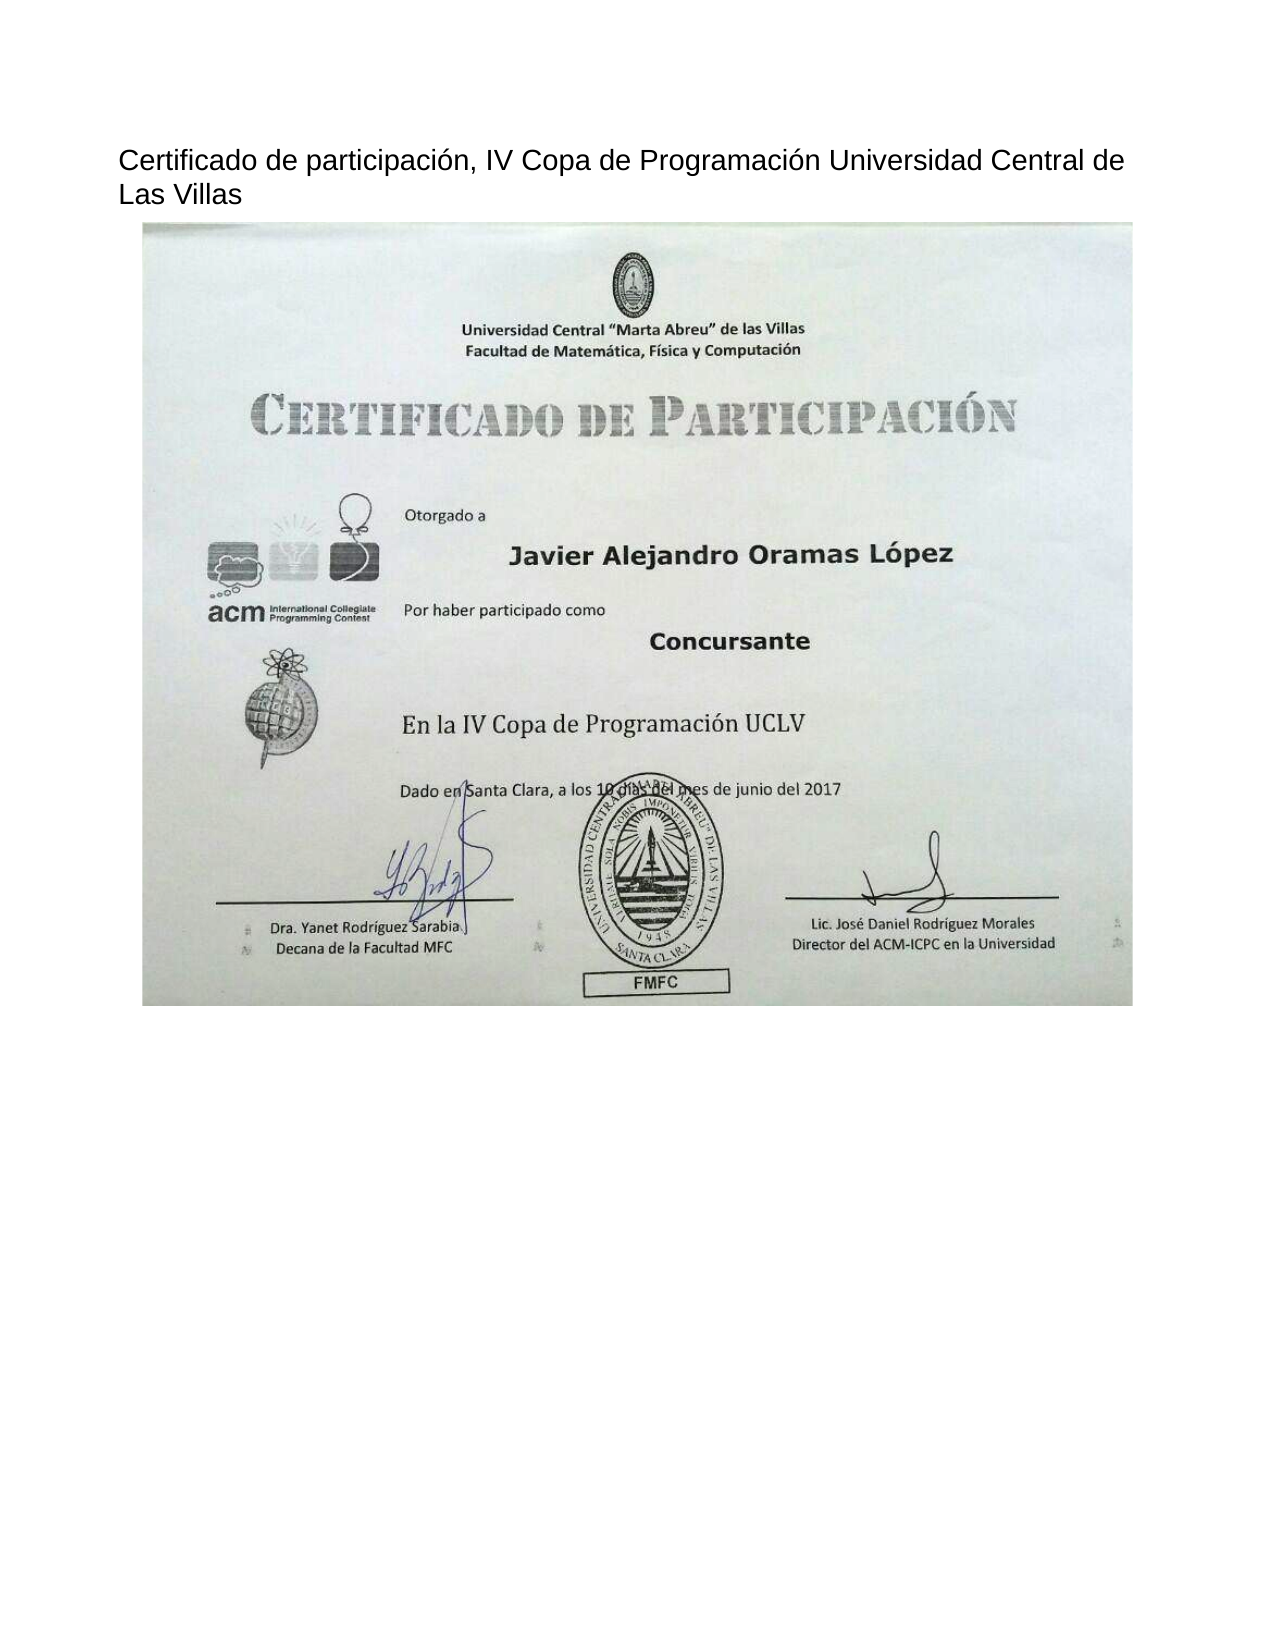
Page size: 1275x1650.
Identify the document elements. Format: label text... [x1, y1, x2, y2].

picture [142, 222, 1133, 1006]
subtitle Certificado de participación, IV Copa de Programación Universidad Central de Las Villas [118, 143, 1157, 210]
